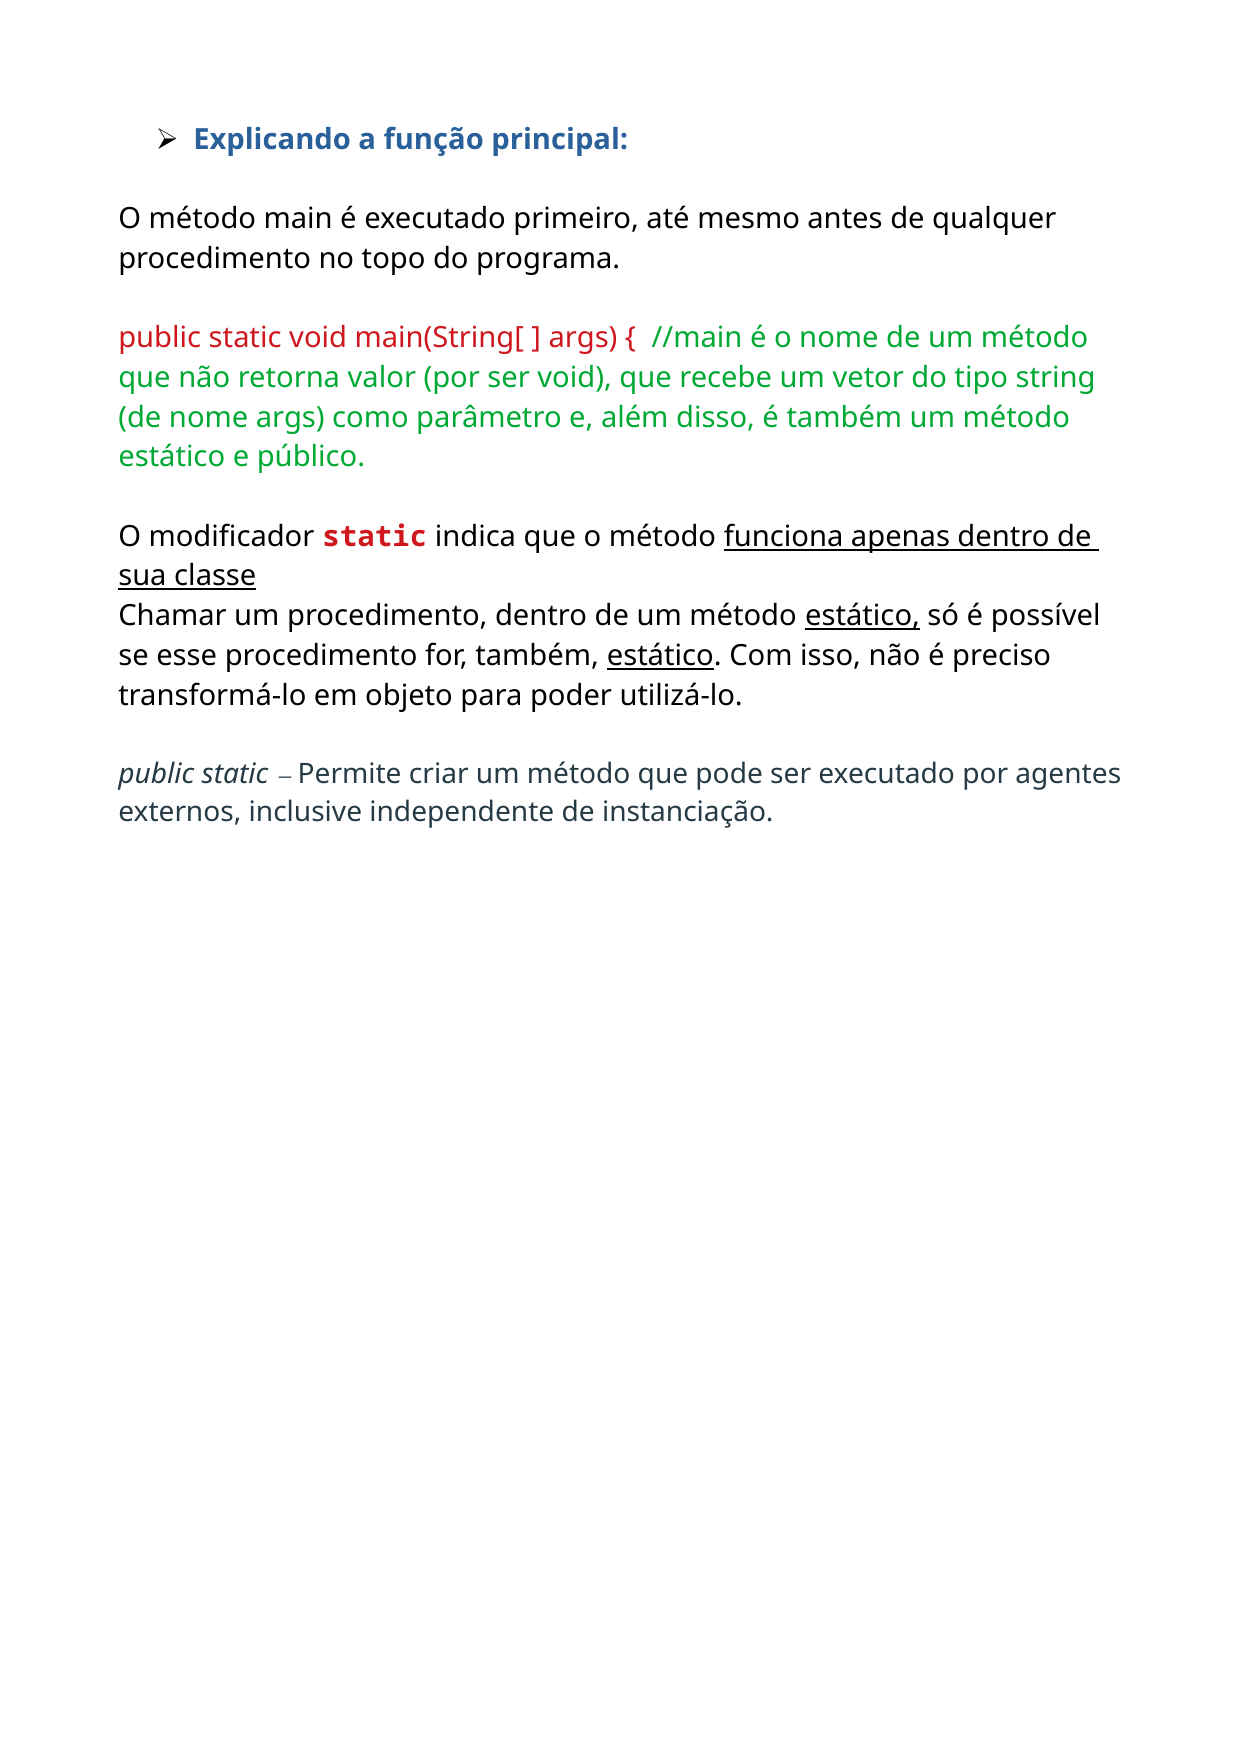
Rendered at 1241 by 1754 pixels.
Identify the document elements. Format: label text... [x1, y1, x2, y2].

text O modificador static indica que o método funciona apenas dentro de sua classe [118, 515, 1122, 594]
text public static void main(String[ ] args) { //main é o nome de um método que não retorna valor (por ser void), que recebe um vetor do tipo string (de nome args) como parâmetro e, além disso, é também um método estático e público. [118, 317, 1122, 475]
text Chamar um procedimento, dentro de um método estático, só é possível se esse procedimento for, também, estático. Com isso, não é preciso transformá-lo em objeto para poder utilizá-lo. [118, 594, 1122, 713]
text O método main é executado primeiro, até mesmo antes de qualquer procedimento no topo do programa. [118, 158, 1122, 277]
list Explicando a função principal: [156, 118, 1122, 158]
text public static – Permite criar um método que pode ser executado por agentes externos, inclusive independente de instanciação. [118, 753, 1122, 830]
